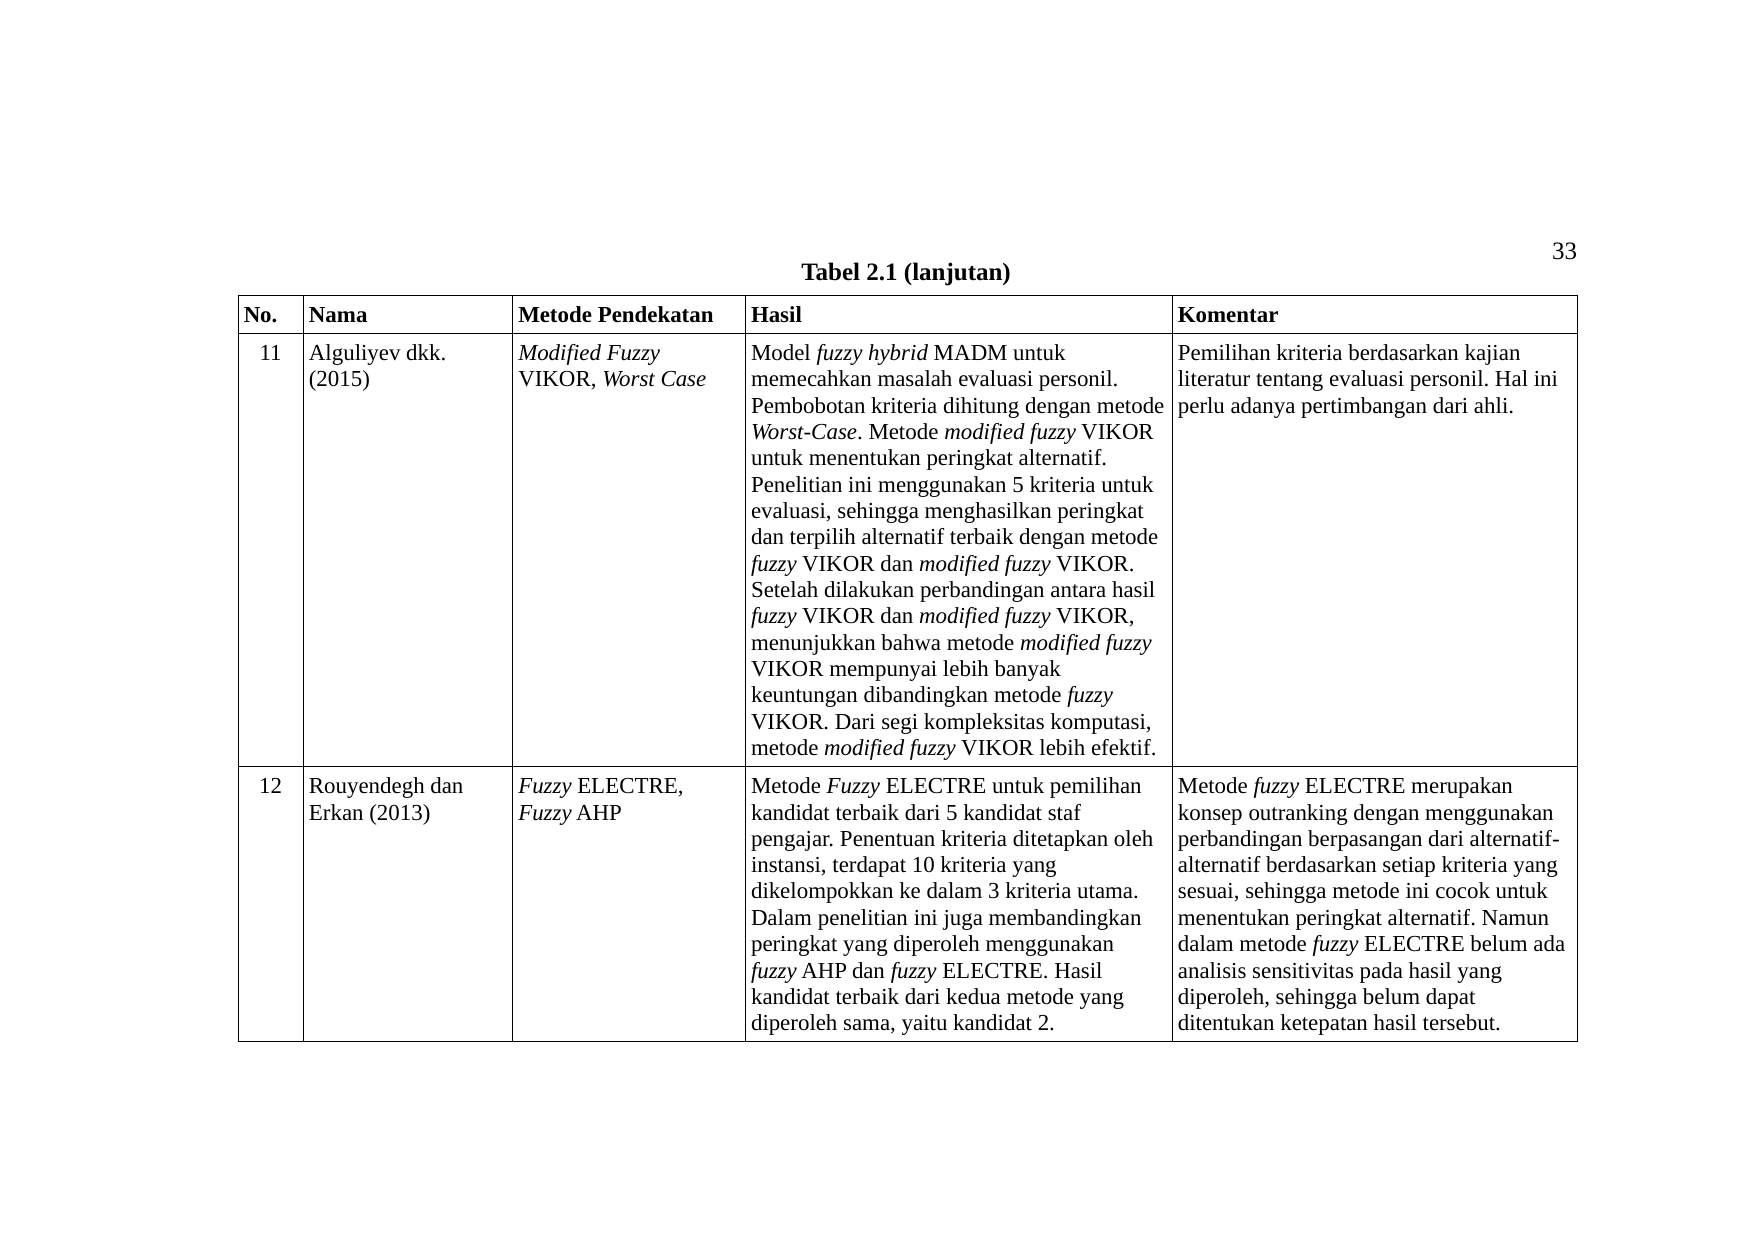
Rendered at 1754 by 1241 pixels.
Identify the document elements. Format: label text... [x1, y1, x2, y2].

table_cell Fuzzy ELECTRE, Fuzzy AHP [513, 767, 745, 1041]
table_cell Metode fuzzy ELECTRE merupakan konsep outranking dengan menggunakan perbandingan berpasangan dari alternatif-alternatif berdasarkan setiap kriteria yang sesuai, sehingga metode ini cocok untuk menentukan peringkat alternatif. Namun dalam metode fuzzy ELECTRE belum ada analisis sensitivitas pada hasil yang diperoleh, sehingga belum dapat ditentukan ketepatan hasil tersebut. [1173, 767, 1577, 1041]
table_cell Metode Fuzzy ELECTRE untuk pemilihan kandidat terbaik dari 5 kandidat staf pengajar. Penentuan kriteria ditetapkan oleh instansi, terdapat 10 kriteria yang dikelompokkan ke dalam 3 kriteria utama. Dalam penelitian ini juga membandingkan peringkat yang diperoleh menggunakan fuzzy AHP dan fuzzy ELECTRE. Hasil kandidat terbaik dari kedua metode yang diperoleh sama, yaitu kandidat 2. [746, 767, 1172, 1041]
table_header No. [239, 296, 303, 333]
table_cell 12 [239, 767, 303, 1041]
table_cell Alguliyev dkk. (2015) [304, 334, 512, 766]
table_cell Modified Fuzzy VIKOR, Worst Case [513, 334, 745, 766]
text Tabel 2.1 (lanjutan) [274, 257, 1538, 286]
table_cell Rouyendegh dan Erkan (2013) [304, 767, 512, 1041]
table_header Hasil [746, 296, 1172, 333]
table_header Komentar [1173, 296, 1577, 333]
table_header Nama [304, 296, 512, 333]
table_cell Model fuzzy hybrid MADM untuk memecahkan masalah evaluasi personil. Pembobotan kriteria dihitung dengan metode Worst-Case. Metode modified fuzzy VIKOR untuk menentukan peringkat alternatif. Penelitian ini menggunakan 5 kriteria untuk evaluasi, sehingga menghasilkan peringkat dan terpilih alternatif terbaik dengan metode fuzzy VIKOR dan modified fuzzy VIKOR. Setelah dilakukan perbandingan antara hasil fuzzy VIKOR dan modified fuzzy VIKOR, menunjukkan bahwa metode modified fuzzy VIKOR mempunyai lebih banyak keuntungan dibandingkan metode fuzzy VIKOR. Dari segi kompleksitas komputasi, metode modified fuzzy VIKOR lebih efektif. [746, 334, 1172, 766]
table_header Metode Pendekatan [513, 296, 745, 333]
table_cell 11 [239, 334, 303, 766]
table_cell Pemilihan kriteria berdasarkan kajian literatur tentang evaluasi personil. Hal ini perlu adanya pertimbangan dari ahli. [1173, 334, 1577, 766]
